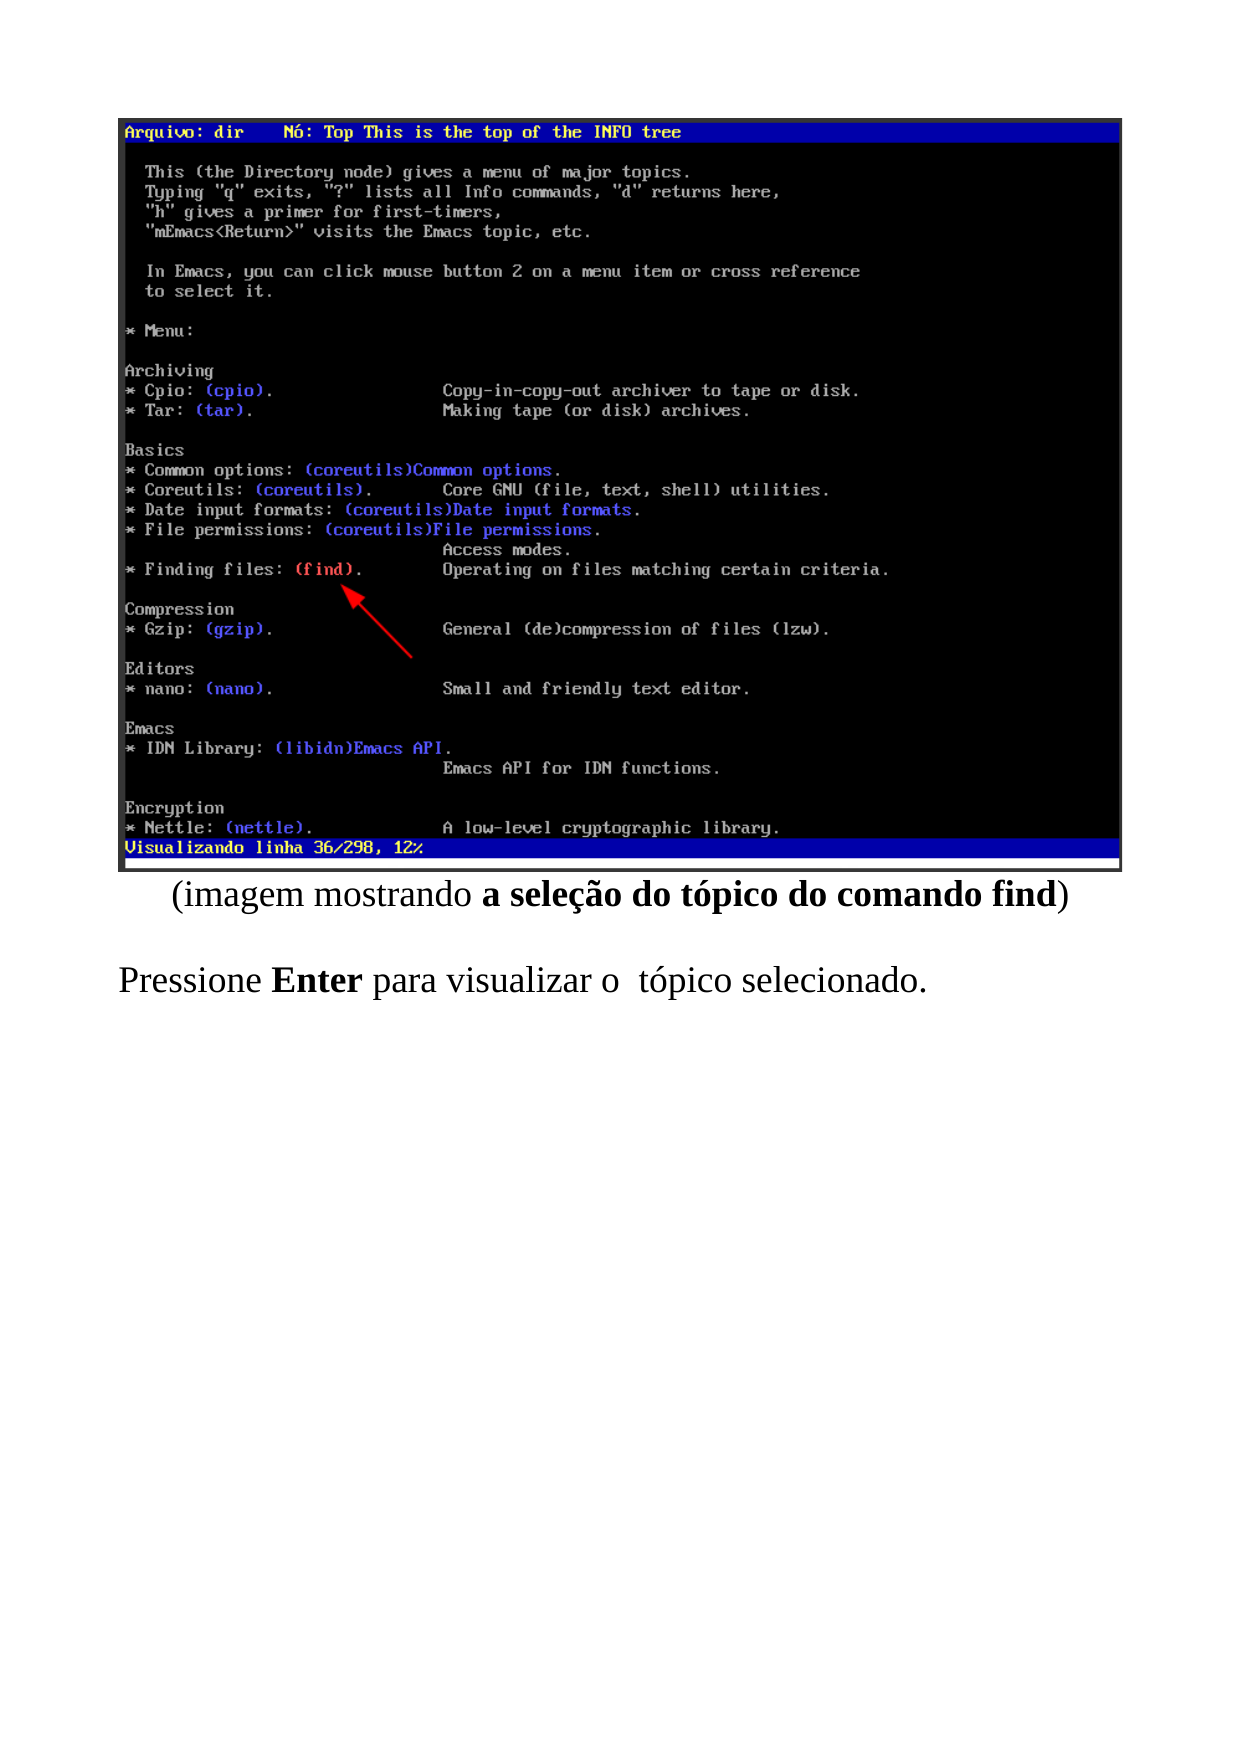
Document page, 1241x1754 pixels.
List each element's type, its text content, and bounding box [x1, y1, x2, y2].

picture [118, 118, 1123, 872]
text Pressione Enter para visualizar o tópico selecionado. [118, 958, 1122, 1001]
text (imagem mostrando a seleção do tópico do comando find) [118, 872, 1122, 914]
